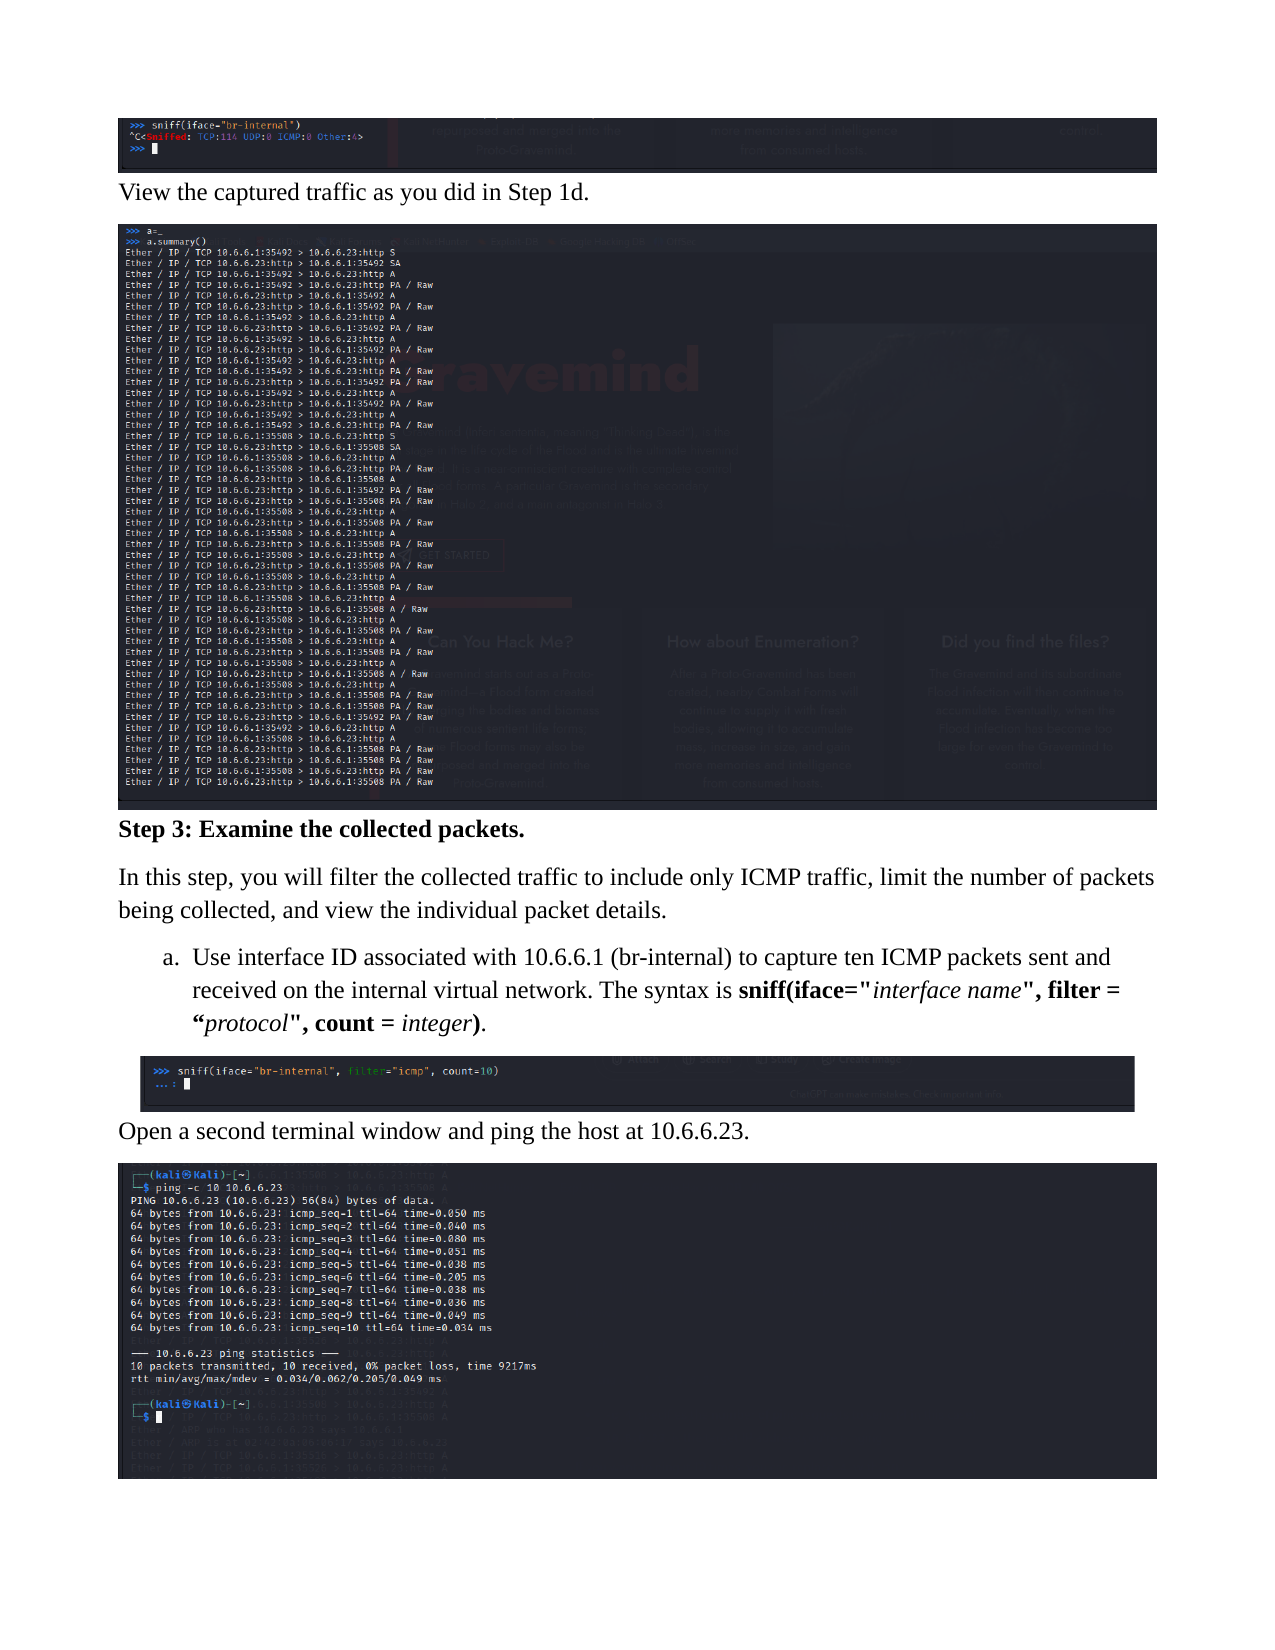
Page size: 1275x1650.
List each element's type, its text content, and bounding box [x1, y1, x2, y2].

text In this step, you will filter the collected traffic to include only ICMP traffic, limit the number of packets being collected, and view the individual packet details. [118, 862, 1157, 924]
list Use interface ID associated with 10.6.6.1 (br-internal) to capture ten ICMP packets sent and received on the internal virtual network. The syntax is sniff(iface="interface name", filter = “protocol", count = integer). [162, 942, 1157, 1037]
picture [118, 224, 1157, 810]
text View the captured traffic as you did in Step 1d. [118, 173, 1157, 205]
picture [118, 1163, 1157, 1479]
picture [140, 1056, 1135, 1112]
text Open a second terminal window and ping the host at 10.6.6.23. [118, 1056, 1157, 1145]
text Step 3: Examine the collected packets. [118, 810, 1157, 843]
picture [118, 118, 1157, 173]
